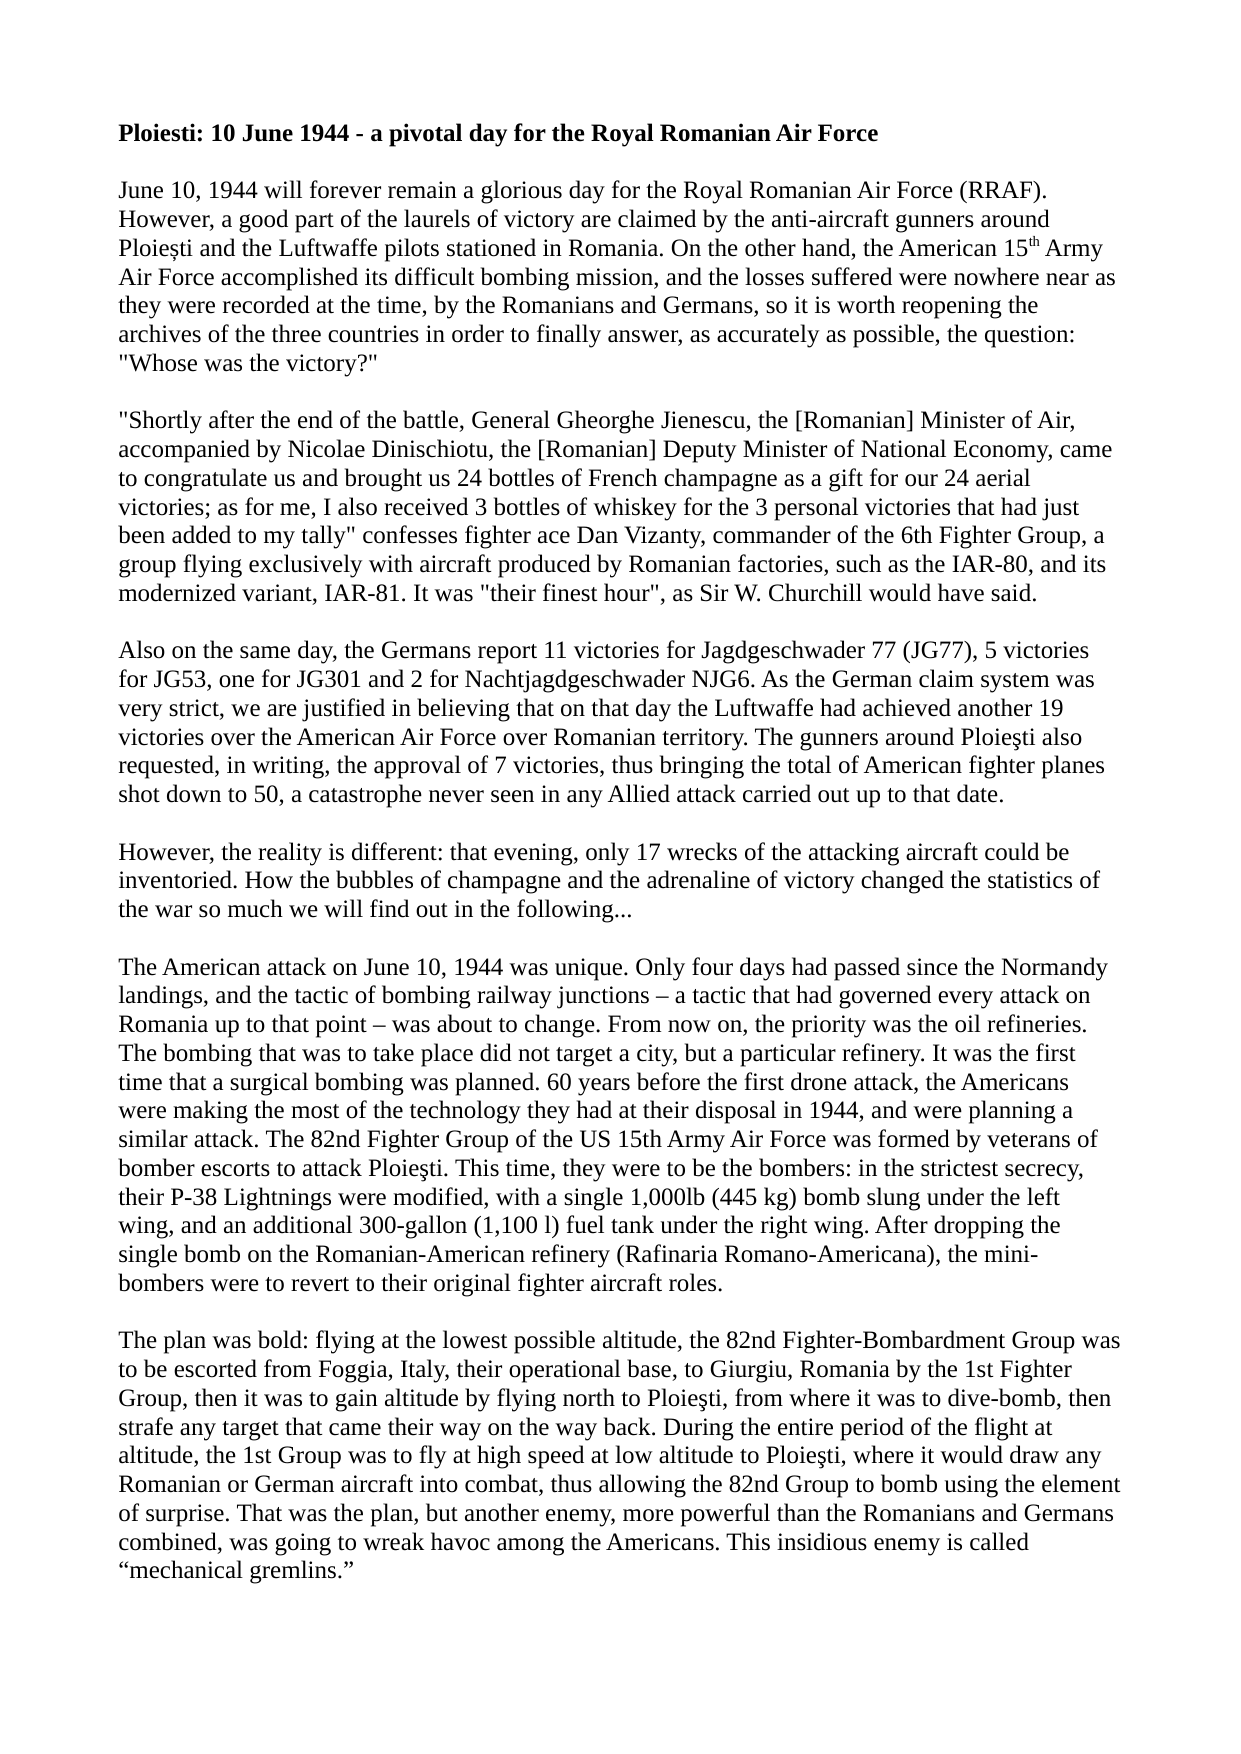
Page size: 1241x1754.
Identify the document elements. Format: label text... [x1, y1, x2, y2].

text Ploiesti: 10 June 1944 - a pivotal day for the Royal Romanian Air Force [118, 118, 1122, 147]
text The American attack on June 10, 1944 was unique. Only four days had passed since the Normandy landings, and the tactic of bombing railway junctions – a tactic that had governed every attack on Romania up to that point – was about to change. From now on, the priority was the oil refineries. The bombing that was to take place did not target a city, but a particular refinery. It was the first time that a surgical bombing was planned. 60 years before the first drone attack, the Americans were making the most of the technology they had at their disposal in 1944, and were planning a similar attack. The 82nd Fighter Group of the US 15th Army Air Force was formed by veterans of bomber escorts to attack Ploieşti. This time, they were to be the bombers: in the strictest secrecy, their P-38 Lightnings were modified, with a single 1,000lb (445 kg) bomb slung under the left wing, and an additional 300-gallon (1,100 l) fuel tank under the right wing. After dropping the single bomb on the Romanian-American refinery (Rafinaria Romano-Americana), the mini-bombers were to revert to their original fighter aircraft roles. [118, 952, 1122, 1297]
text The plan was bold: flying at the lowest possible altitude, the 82nd Fighter-Bombardment Group was to be escorted from Foggia, Italy, their operational base, to Giurgiu, Romania by the 1st Fighter Group, then it was to gain altitude by flying north to Ploieşti, from where it was to dive-bomb, then strafe any target that came their way on the way back. During the entire period of the flight at altitude, the 1st Group was to fly at high speed at low altitude to Ploieşti, where it would draw any Romanian or German aircraft into combat, thus allowing the 82nd Group to bomb using the element of surprise. That was the plan, but another enemy, more powerful than the Romanians and Germans combined, was going to wreak havoc among the Americans. This insidious enemy is called “mechanical gremlins.” [118, 1326, 1122, 1584]
text "Shortly after the end of the battle, General Gheorghe Jienescu, the [Romanian] Minister of Air, accompanied by Nicolae Dinischiotu, the [Romanian] Deputy Minister of National Economy, came to congratulate us and brought us 24 bottles of French champagne as a gift for our 24 aerial victories; as for me, I also received 3 bottles of whiskey for the 3 personal victories that had just been added to my tally" confesses fighter ace Dan Vizanty, commander of the 6th Fighter Group, a group flying exclusively with aircraft produced by Romanian factories, such as the IAR-80, and its modernized variant, IAR-81. It was "their finest hour", as Sir W. Churchill would have said. [118, 406, 1122, 607]
text Also on the same day, the Germans report 11 victories for Jagdgeschwader 77 (JG77), 5 victories for JG53, one for JG301 and 2 for Nachtjagdgeschwader NJG6. As the German claim system was very strict, we are justified in believing that on that day the Luftwaffe had achieved another 19 victories over the American Air Force over Romanian territory. The gunners around Ploieşti also requested, in writing, the approval of 7 victories, thus bringing the total of American fighter planes shot down to 50, a catastrophe never seen in any Allied attack carried out up to that date. [118, 636, 1122, 808]
text However, the reality is different: that evening, only 17 wrecks of the attacking aircraft could be inventoried. How the bubbles of champagne and the adrenaline of victory changed the statistics of the war so much we will find out in the following... [118, 837, 1122, 923]
text June 10, 1944 will forever remain a glorious day for the Royal Romanian Air Force (RRAF). However, a good part of the laurels of victory are claimed by the anti-aircraft gunners around Ploiești and the Luftwaffe pilots stationed in Romania. On the other hand, the American 15th Army Air Force accomplished its difficult bombing mission, and the losses suffered were nowhere near as they were recorded at the time, by the Romanians and Germans, so it is worth reopening the archives of the three countries in order to finally answer, as accurately as possible, the question: "Whose was the victory?" [118, 176, 1122, 377]
